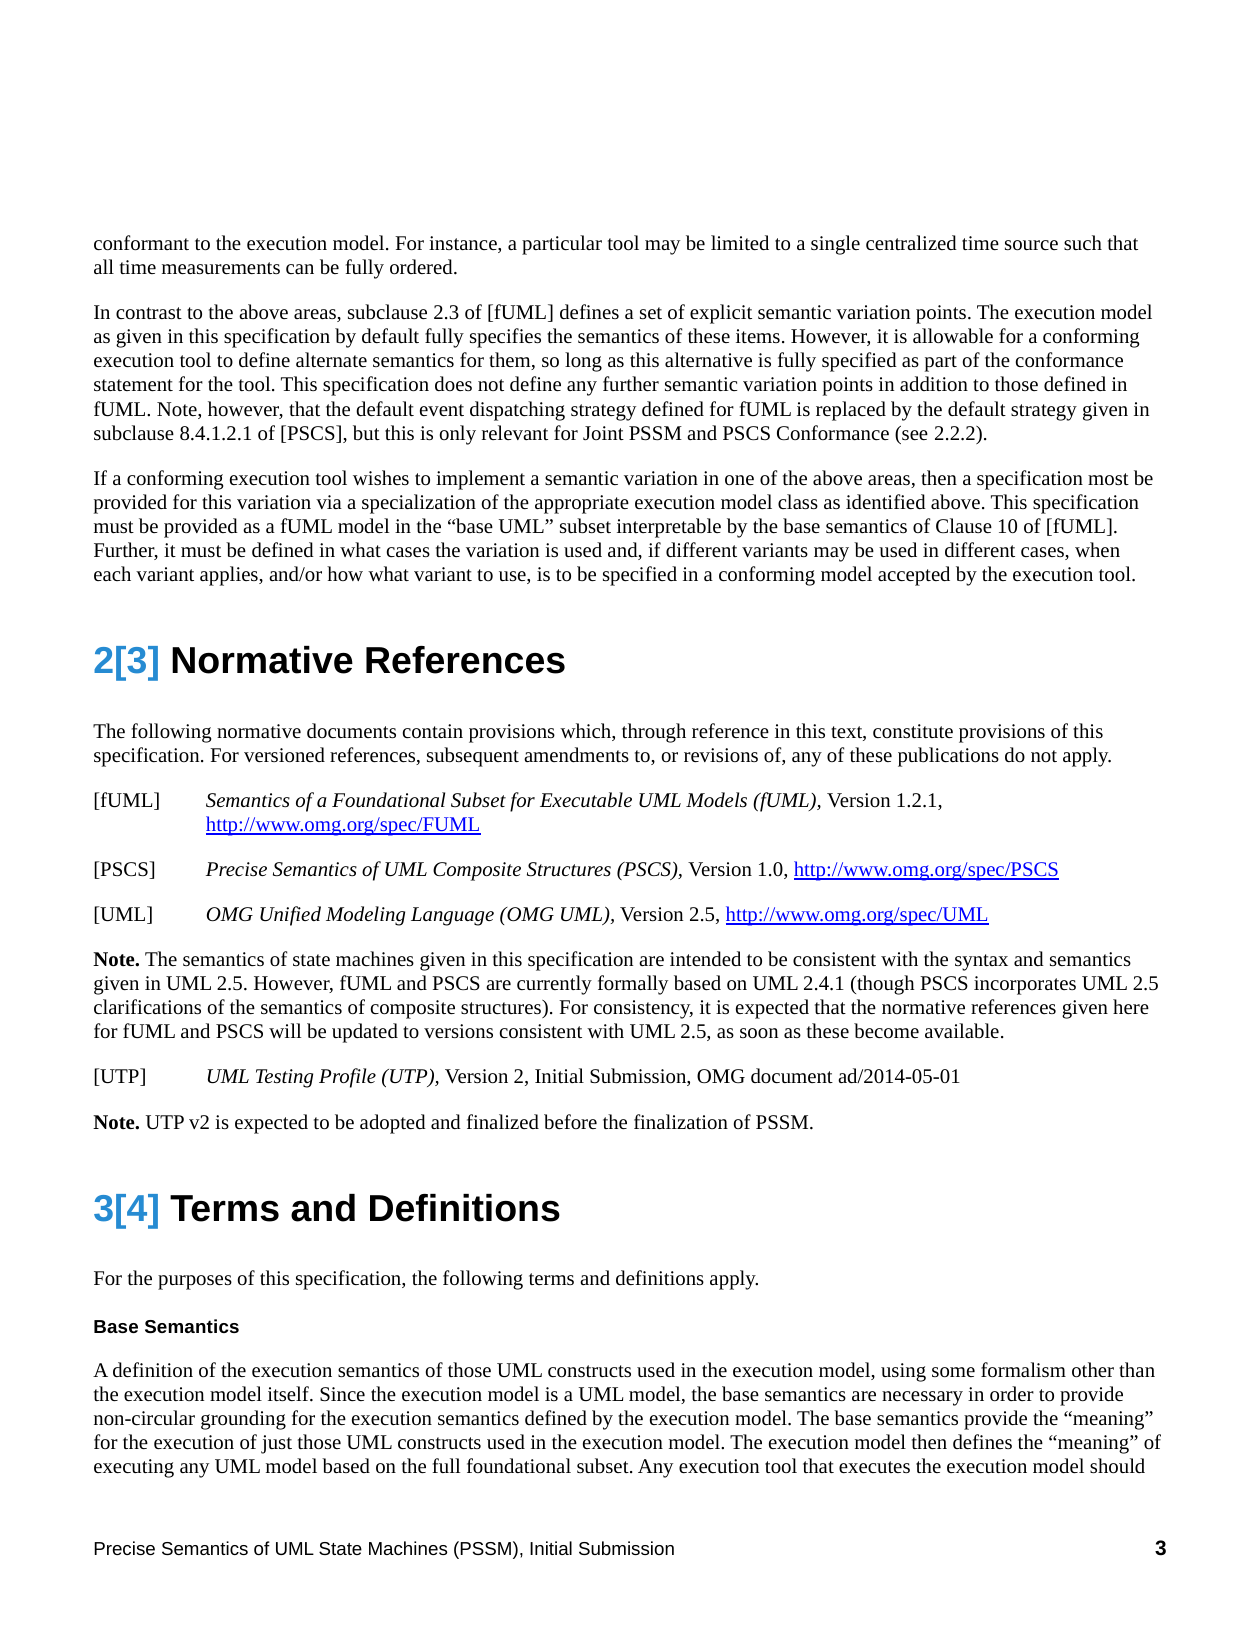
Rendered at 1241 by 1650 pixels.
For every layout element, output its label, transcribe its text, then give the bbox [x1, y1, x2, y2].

text In contrast to the above areas, subclause 2.3 of [fUML] defines a set of explicit semantic variation points. The execution model as given in this specification by default fully specifies the semantics of these items. However, it is allowable for a conforming execution tool to define alternate semantics for them, so long as this alternative is fully specified as part of the conformance statement for the tool. This specification does not define any further semantic variation points in addition to those defined in fUML. Note, however, that the default event dispatching strategy defined for fUML is replaced by the default strategy given in subclause 8.4.1.2.1 of [PSCS], but this is only relevant for Joint PSSM and PSCS Conformance (see 2.2.2). [93, 300, 1164, 444]
subtitle Base Semantics [93, 1315, 1164, 1337]
text [UML] OMG Unified Modeling Language (OMG UML), Version 2.5, http://www.omg.org/spec/UML [93, 902, 1164, 926]
text [fUML] Semantics of a Foundational Subset for Executable UML Models (fUML), Version 1.2.1, http://www.omg.org/spec/FUML [93, 788, 1164, 836]
subtitle Normative References [93, 638, 1164, 681]
text Note. The semantics of state machines given in this specification are intended to be consistent with the syntax and semantics given in UML 2.5. However, fUML and PSCS are currently formally based on UML 2.4.1 (though PSCS incorporates UML 2.5 clarifications of the semantics of composite structures). For consistency, it is expected that the normative references given here for fUML and PSCS will be updated to versions consistent with UML 2.5, as soon as these become available. [93, 947, 1164, 1043]
text Note. UTP v2 is expected to be adopted and finalized before the finalization of PSSM. [93, 1109, 1164, 1134]
text [UTP] UML Testing Profile (UTP), Version 2, Initial Submission, OMG document ad/2014-05-01 [93, 1064, 1164, 1088]
text A definition of the execution semantics of those UML constructs used in the execution model, using some formalism other than the execution model itself. Since the execution model is a UML model, the base semantics are necessary in order to provide non-circular grounding for the execution semantics defined by the execution model. The base semantics provide the “meaning” for the execution of just those UML constructs used in the execution model. The execution model then defines the “meaning” of executing any UML model based on the full foundational subset. Any execution tool that executes the execution model should [93, 1358, 1164, 1478]
subtitle Terms and Definitions [93, 1186, 1164, 1229]
text For the purposes of this specification, the following terms and definitions apply. [93, 1266, 1164, 1290]
text [PSCS] Precise Semantics of UML Composite Structures (PSCS), Version 1.0, http://www.omg.org/spec/PSCS [93, 857, 1164, 881]
text The following normative documents contain provisions which, through reference in this text, constitute provisions of this specification. For versioned references, subsequent amendments to, or revisions of, any of these publications do not apply. [93, 719, 1164, 767]
text conformant to the execution model. For instance, a particular tool may be limited to a single centralized time source such that all time measurements can be fully ordered. [93, 231, 1164, 279]
text If a conforming execution tool wishes to implement a semantic variation in one of the above areas, then a specification most be provided for this variation via a specialization of the appropriate execution model class as identified above. This specification must be provided as a fUML model in the “base UML” subset interpretable by the base semantics of Clause 10 of [fUML]. Further, it must be defined in what cases the variation is used and, if different variants may be used in different cases, when each variant applies, and/or how what variant to use, is to be specified in a conforming model accepted by the execution tool. [93, 466, 1164, 586]
